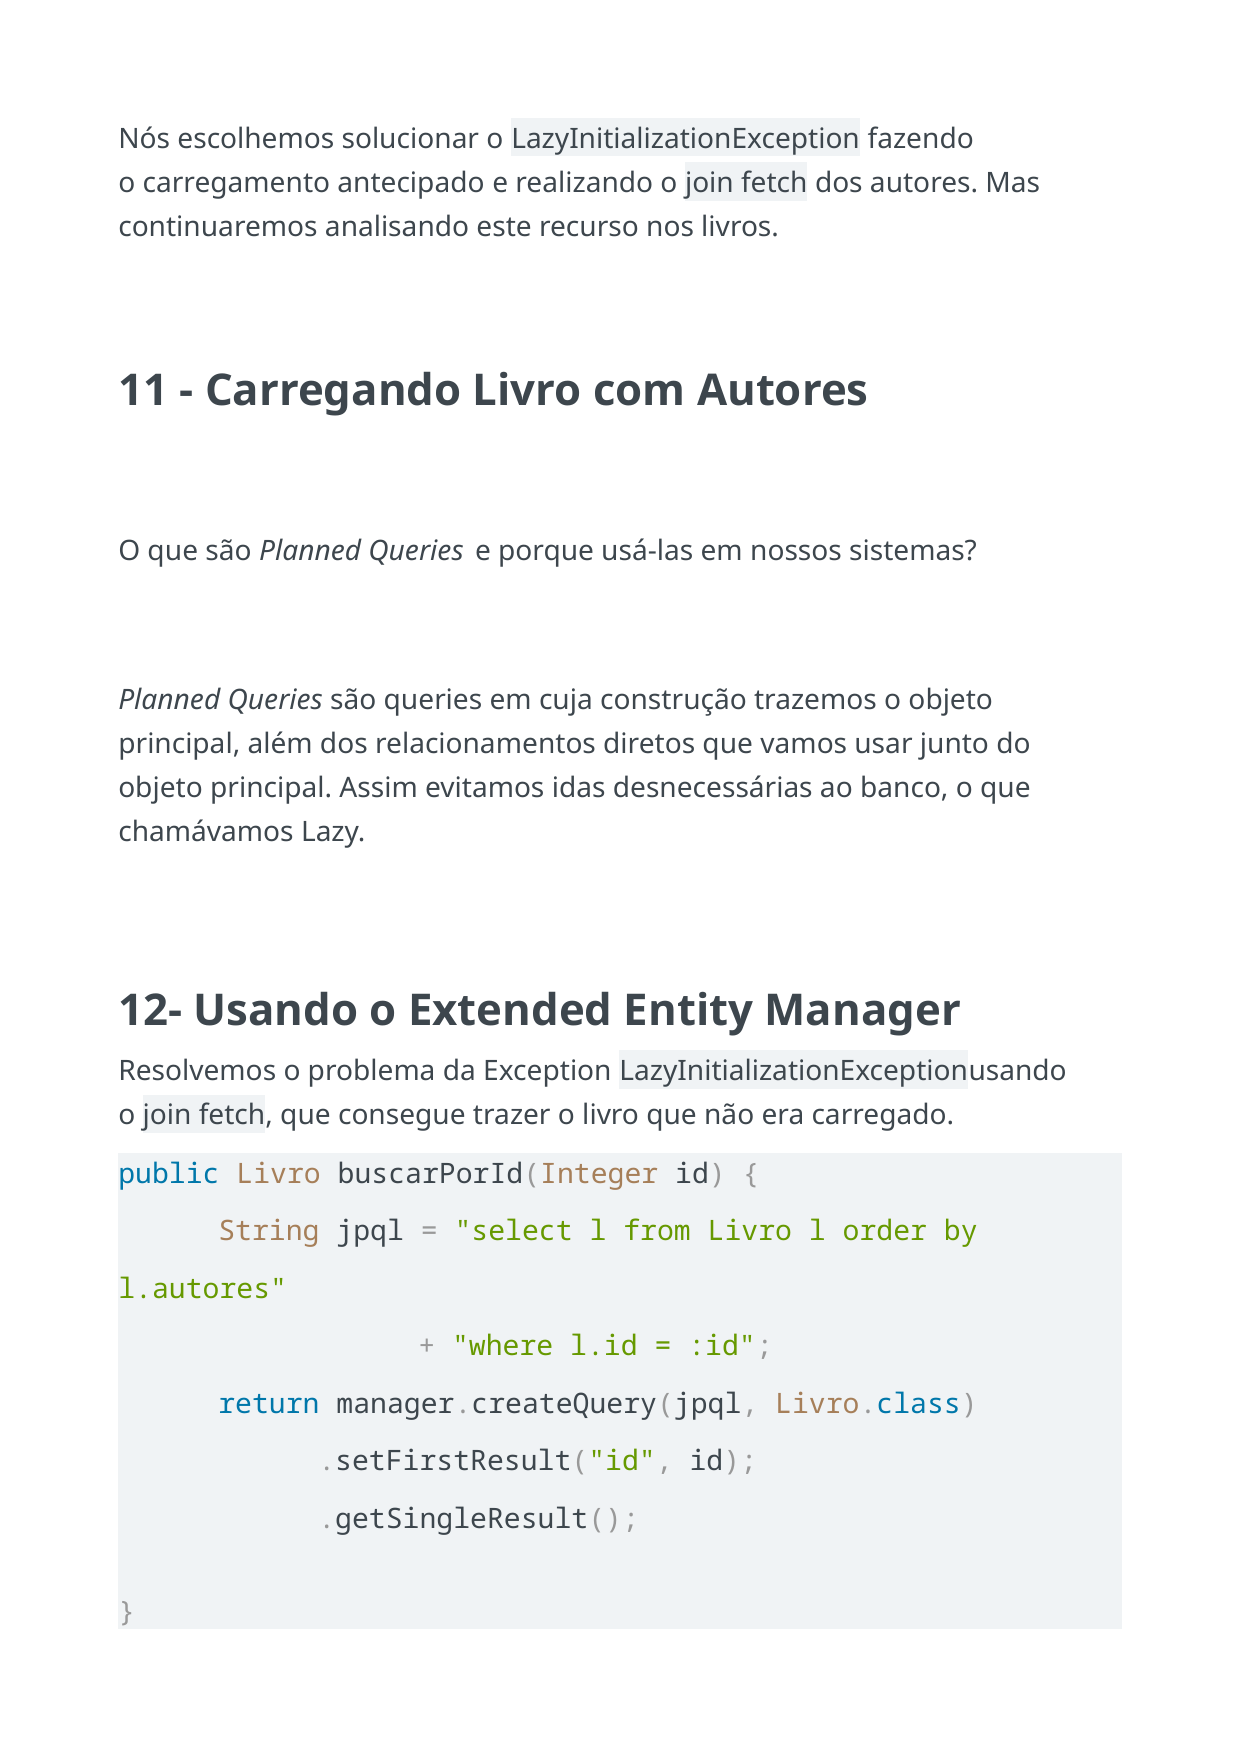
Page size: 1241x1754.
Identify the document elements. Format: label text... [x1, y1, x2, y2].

text public Livro buscarPorId(Integer id) { [118, 1153, 1122, 1191]
text String jpql = "select l from Livro l order by l.autores" [118, 1211, 1122, 1306]
text O que são Planned Queries e porque usá-las em nossos sistemas? [118, 513, 1122, 573]
text } [118, 1591, 1122, 1629]
subtitle 11 - Carregando Livro com Autores [118, 358, 1122, 418]
text return manager.createQuery(jpql, Livro.class) [118, 1383, 1122, 1421]
text + "where l.id = :id"; [118, 1326, 1122, 1364]
text Nós escolhemos solucionar o LazyInitializationException fazendo o carregamento antecipado e realizando o join fetch dos autores. Mas continuaremos analisando este recurso nos livros. [118, 118, 1122, 244]
text .getSingleResult(); [118, 1498, 1122, 1536]
text Planned Queries são queries em cuja construção trazemos o objeto principal, além dos relacionamentos diretos que vamos usar junto do objeto principal. Assim evitamos idas desnecessárias ao banco, o que chamávamos Lazy. [118, 679, 1122, 850]
text Resolvemos o problema da Exception LazyInitializationExceptionusando o join fetch, que consegue trazer o livro que não era carregado. [118, 1050, 1122, 1133]
subtitle 12- Usando o Extended Entity Manager [118, 978, 1122, 1038]
text .setFirstResult("id", id); [118, 1441, 1122, 1479]
